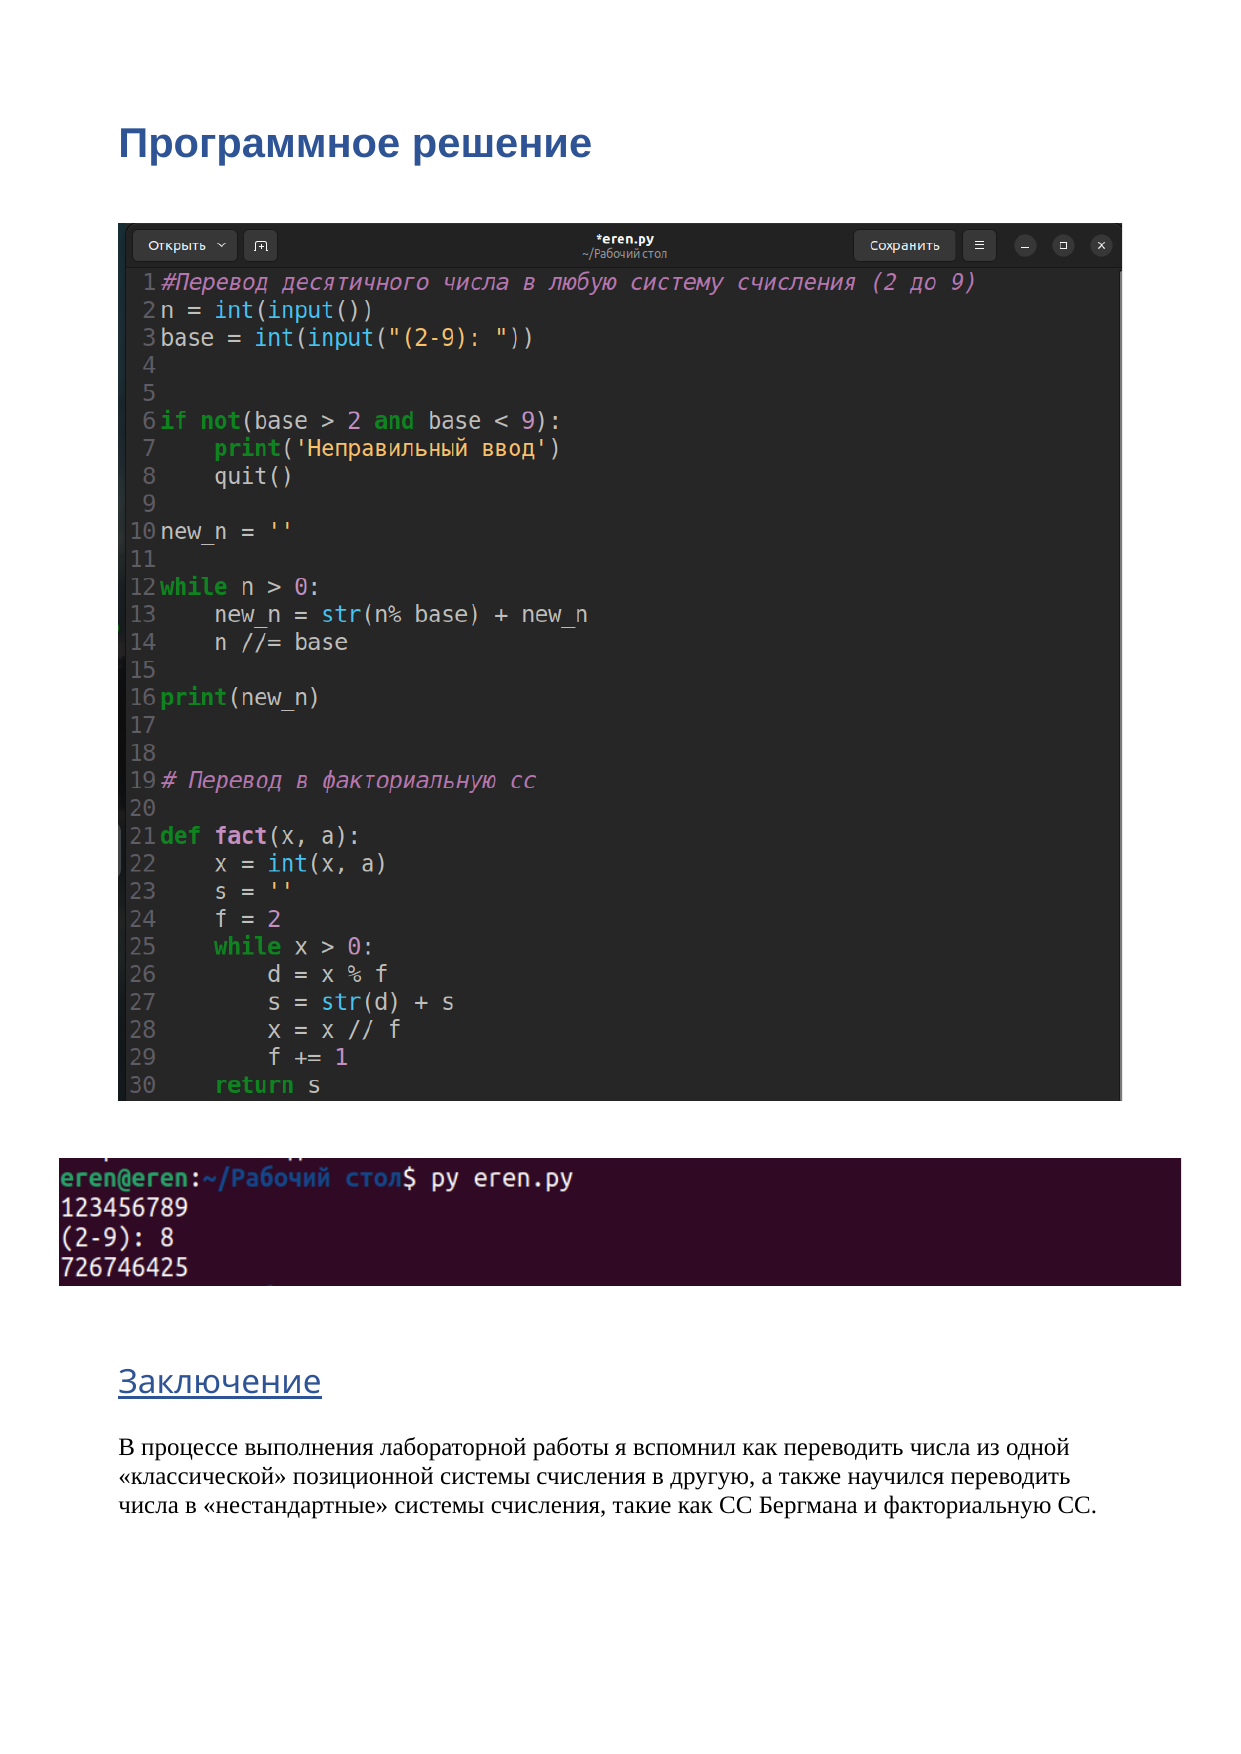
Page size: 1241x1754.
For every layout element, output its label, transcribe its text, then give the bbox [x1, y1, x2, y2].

text В процессе выполнения лабораторной работы я вспомнил как переводить числа из одной «классической» позиционной системы счисления в другую, а также научился переводить числа в «нестандартные» системы счисления, такие как СС Бергмана и факториальную СС. [118, 1432, 1122, 1518]
subtitle Программное решение [118, 118, 1122, 166]
subtitle Заключение [118, 1358, 1122, 1403]
